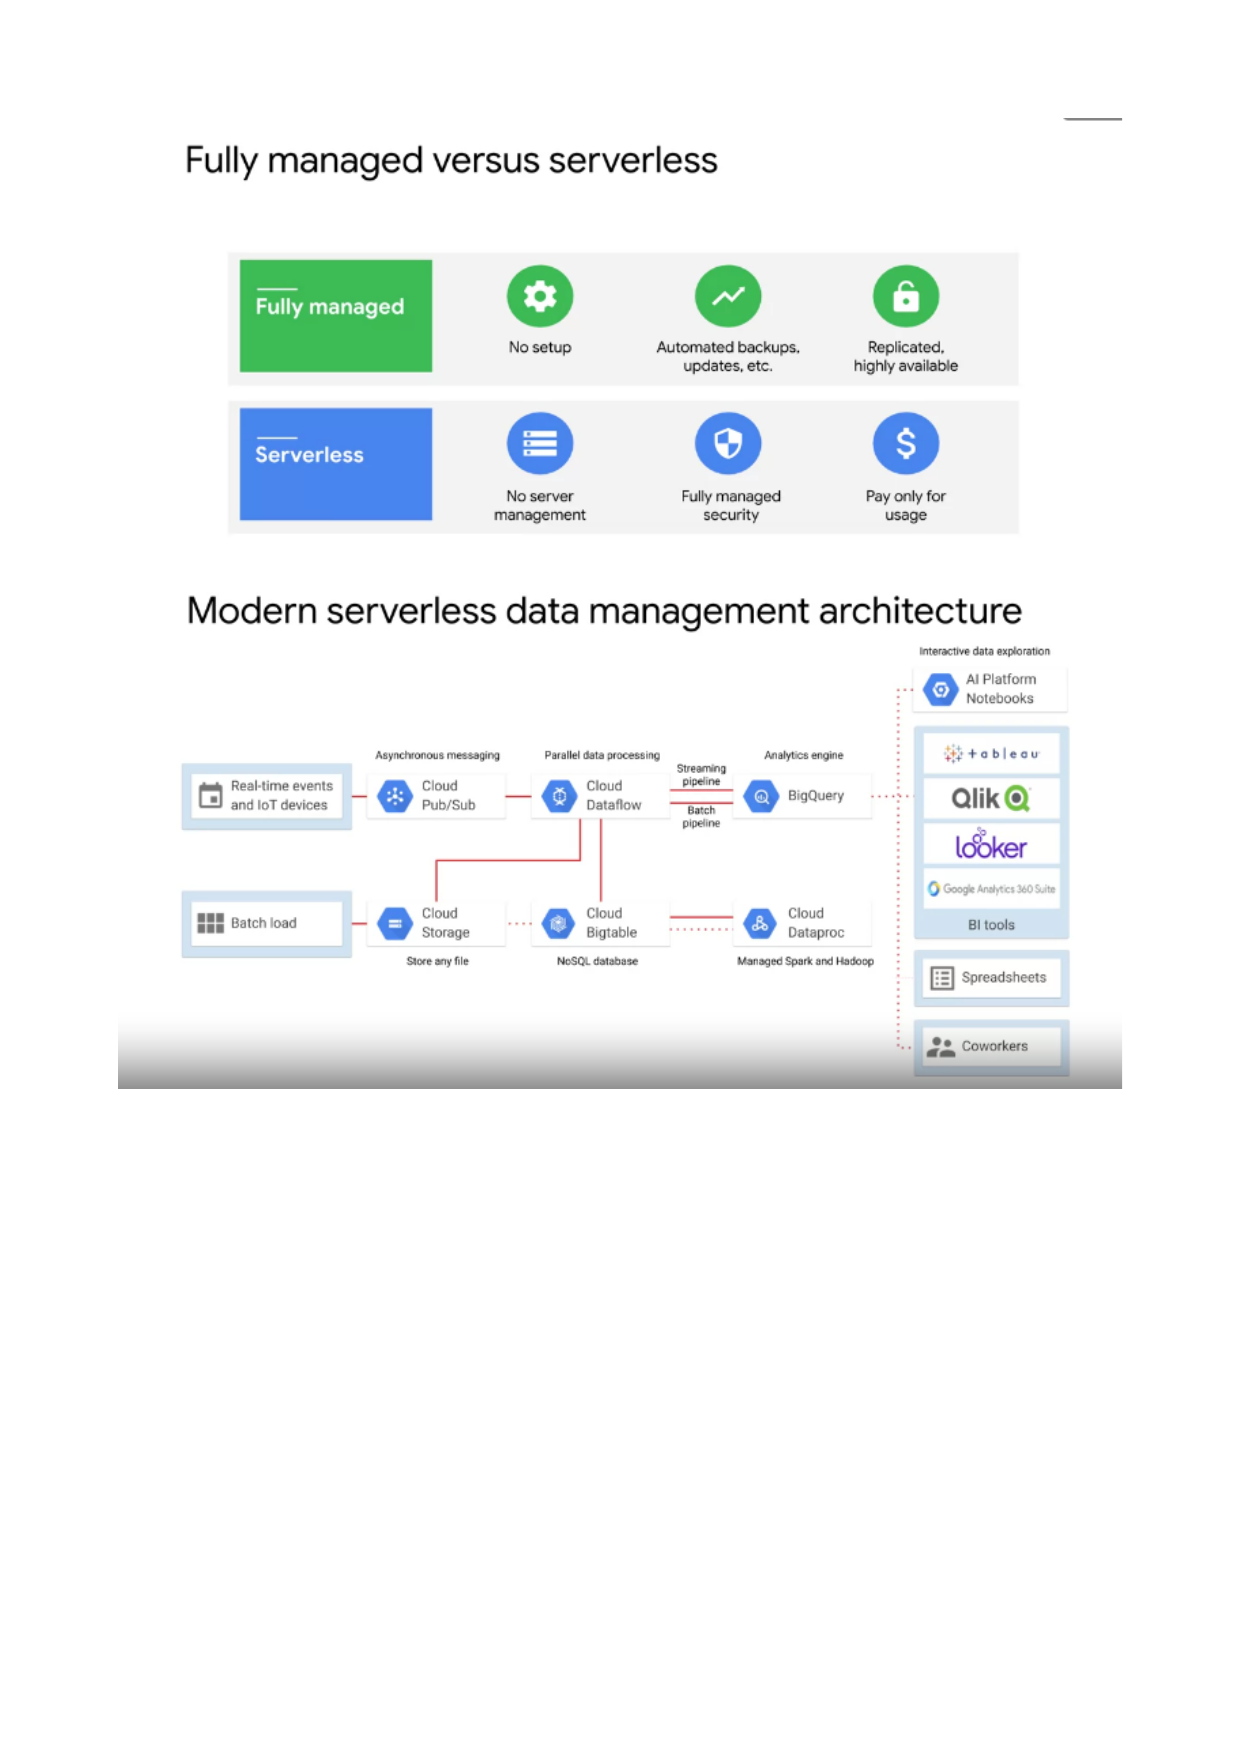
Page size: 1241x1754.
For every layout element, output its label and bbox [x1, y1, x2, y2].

picture [118, 574, 1123, 1089]
picture [118, 118, 1123, 546]
